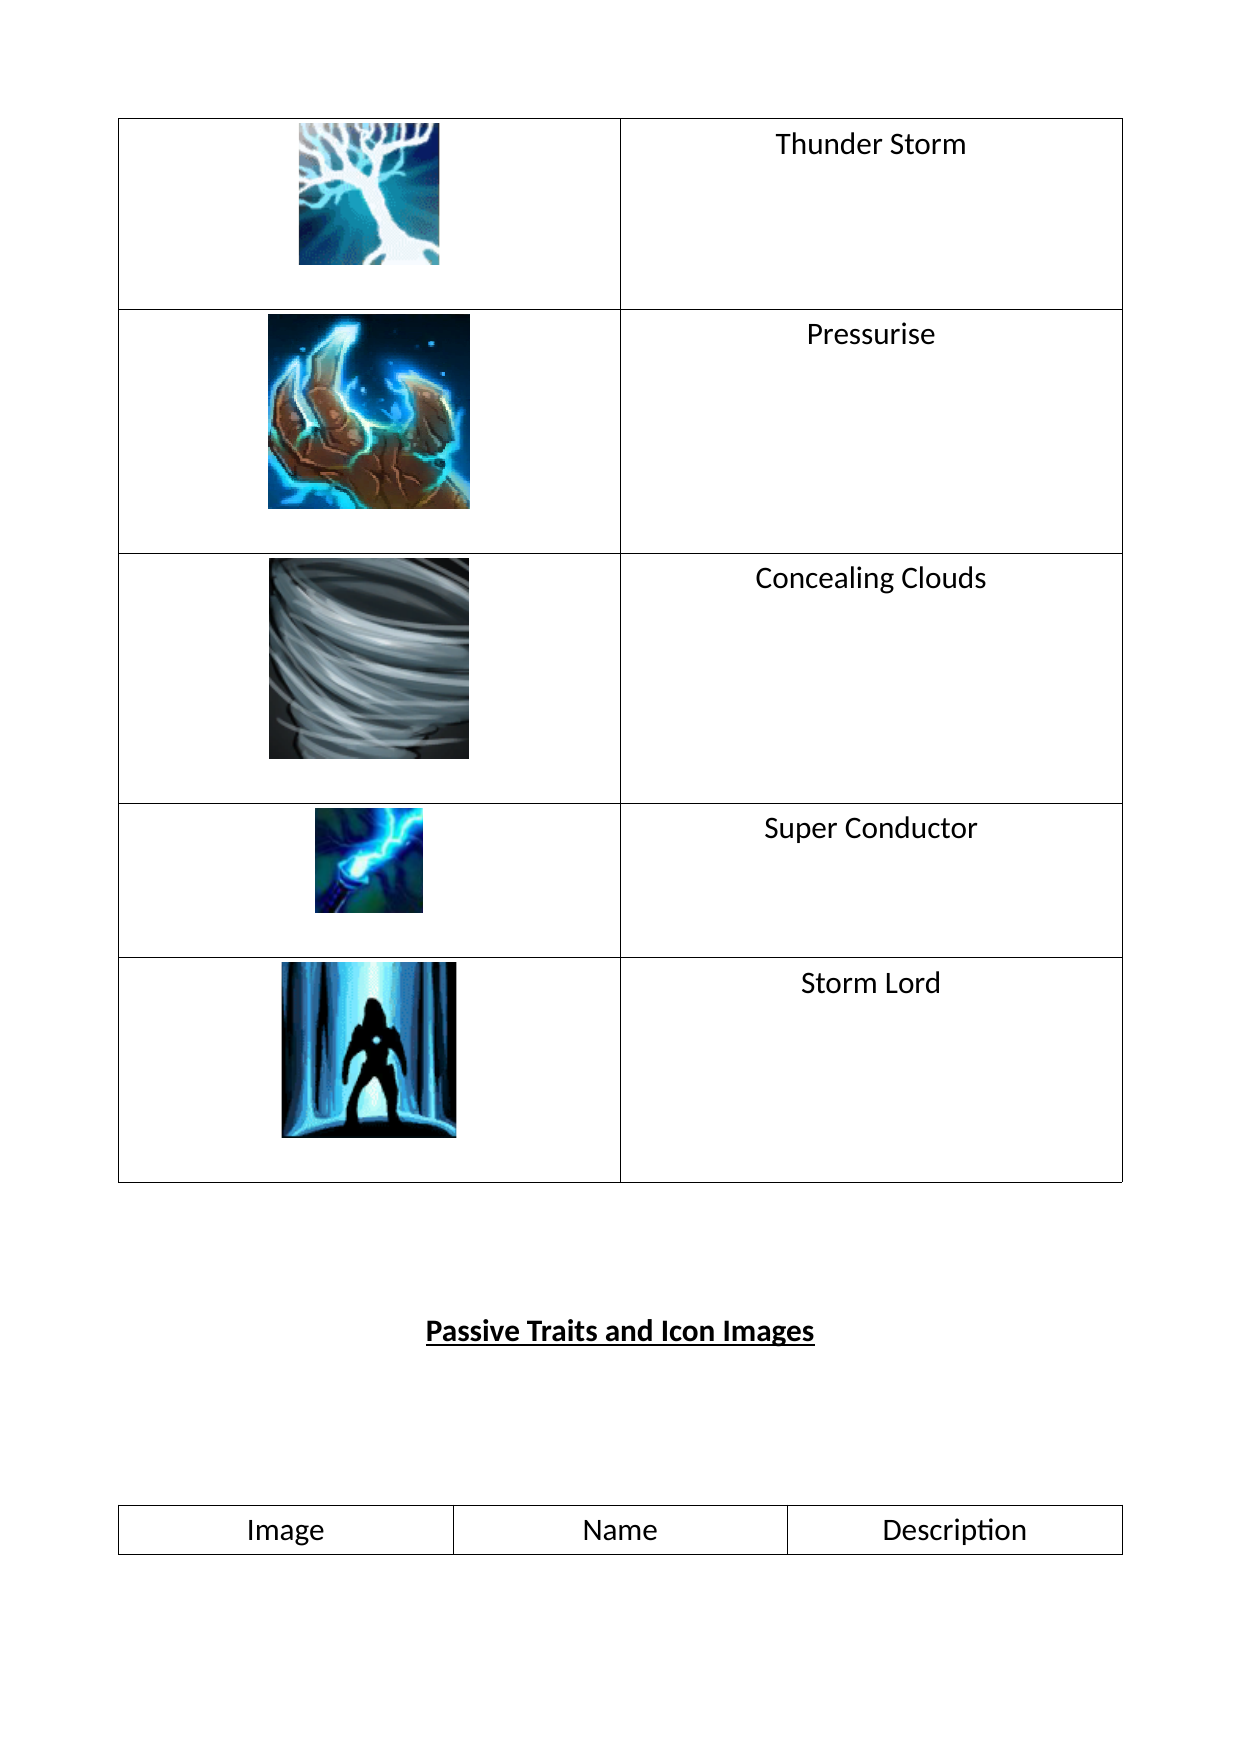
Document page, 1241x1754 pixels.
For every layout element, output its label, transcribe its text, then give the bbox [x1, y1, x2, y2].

picture [315, 808, 423, 913]
picture [268, 314, 470, 509]
table_cell Concealing Clouds [621, 554, 1122, 802]
picture [281, 962, 457, 1138]
table_cell Storm Lord [621, 958, 1122, 1182]
table_cell [119, 958, 620, 1182]
table_cell [119, 265, 620, 308]
table_cell Pressurise [621, 310, 1122, 553]
text Passive Traits and Icon Images [118, 1311, 1122, 1349]
table_cell [119, 310, 620, 553]
table_cell Thunder Storm [621, 119, 1122, 308]
table_cell [119, 804, 620, 957]
table_header Description [788, 1506, 1122, 1554]
table_cell Super Conductor [621, 804, 1122, 957]
table_cell [119, 554, 620, 802]
picture [298, 123, 440, 265]
table_header Name [454, 1506, 787, 1554]
picture [269, 558, 469, 759]
table_header Image [119, 1506, 453, 1554]
table_cell [119, 119, 620, 264]
